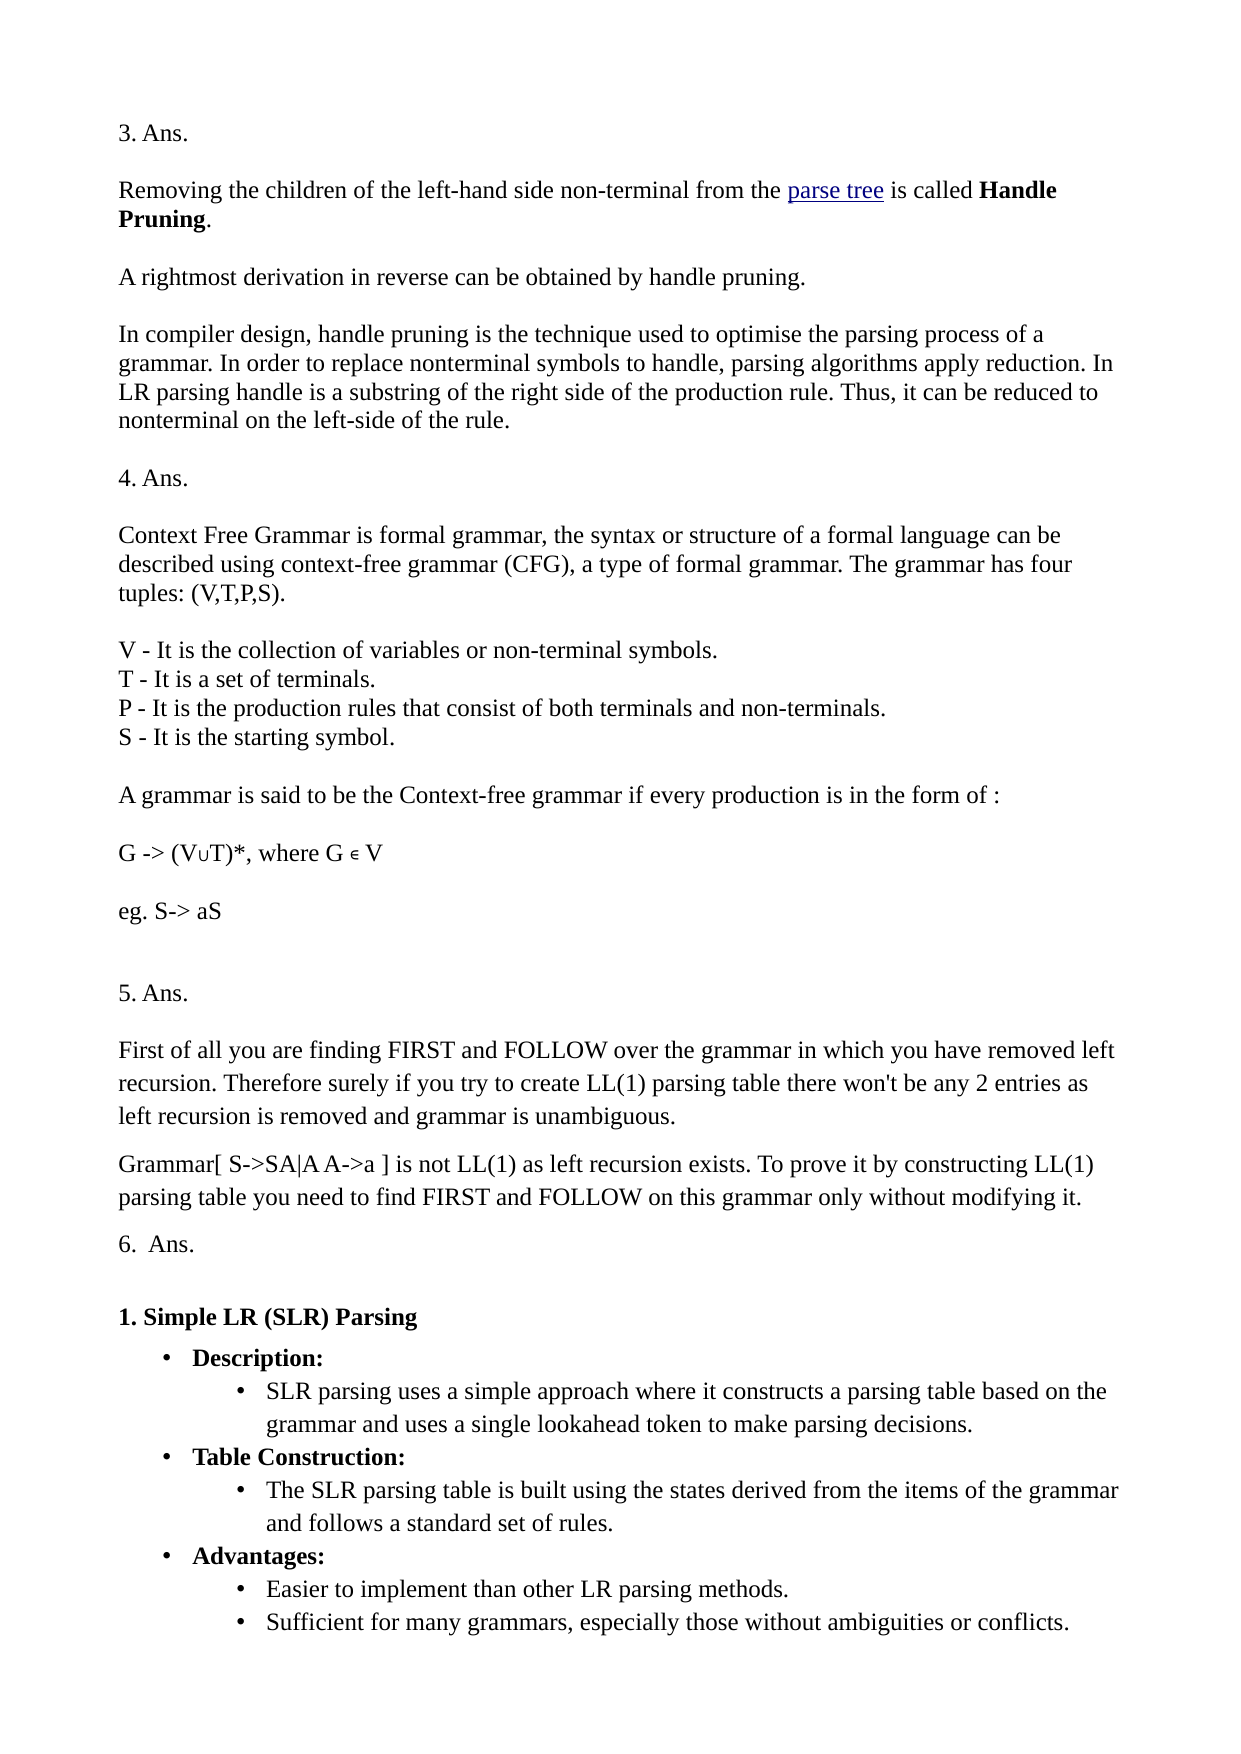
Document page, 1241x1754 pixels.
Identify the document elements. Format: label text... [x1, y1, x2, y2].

text eg. S-> aS [118, 896, 1122, 924]
text 5. Ans. [118, 978, 1122, 1006]
text 4. Ans. [118, 463, 1122, 492]
text First of all you are finding FIRST and FOLLOW over the grammar in which you have removed left recursion. Therefore surely if you try to create LL(1) parsing table there won't be any 2 entries as left recursion is removed and grammar is unambiguous. [118, 1035, 1122, 1130]
list The SLR parsing table is built using the states derived from the items of the grammar and follows a standard set of rules. [236, 1475, 1122, 1537]
text S - It is the starting symbol. [118, 722, 1122, 751]
text T - It is a set of terminals. [118, 664, 1122, 693]
text 3. Ans. [118, 118, 1122, 147]
subtitle 1. Simple LR (SLR) Parsing [118, 1302, 1122, 1330]
text A rightmost derivation in reverse can be obtained by handle pruning. [118, 262, 1122, 291]
text Grammar[ S->SA|A A->a ] is not LL(1) as left recursion exists. To prove it by constructing LL(1) parsing table you need to find FIRST and FOLLOW on this grammar only without modifying it. [118, 1149, 1122, 1211]
text G -> (V∪T)*, where G ∊ V [118, 838, 1122, 867]
text Context Free Grammar is formal grammar, the syntax or structure of a formal language can be described using context-free grammar (CFG), a type of formal grammar. The grammar has four tuples: (V,T,P,S). [118, 521, 1122, 607]
text V - It is the collection of variables or non-terminal symbols. [118, 636, 1122, 664]
text A grammar is said to be the Context-free grammar if every production is in the form of : [118, 780, 1122, 809]
list Advantages: [162, 1541, 1122, 1570]
text 6. Ans. [118, 1229, 1122, 1258]
list Table Construction: [162, 1442, 1122, 1471]
list Sufficient for many grammars, especially those without ambiguities or conflicts. [236, 1607, 1122, 1636]
list SLR parsing uses a simple approach where it constructs a parsing table based on the grammar and uses a single lookahead token to make parsing decisions. [236, 1376, 1122, 1438]
list Description: [162, 1343, 1122, 1372]
text In compiler design, handle pruning is the technique used to optimise the parsing process of a grammar. In order to replace nonterminal symbols to handle, parsing algorithms apply reduction. In LR parsing handle is a substring of the right side of the production rule. Thus, it can be reduced to nonterminal on the left-side of the rule. [118, 319, 1122, 434]
text P - It is the production rules that consist of both terminals and non-terminals. [118, 693, 1122, 722]
text Removing the children of the left-hand side non-terminal from the parse tree is called Handle Pruning. [118, 176, 1122, 233]
list Easier to implement than other LR parsing methods. [236, 1574, 1122, 1603]
